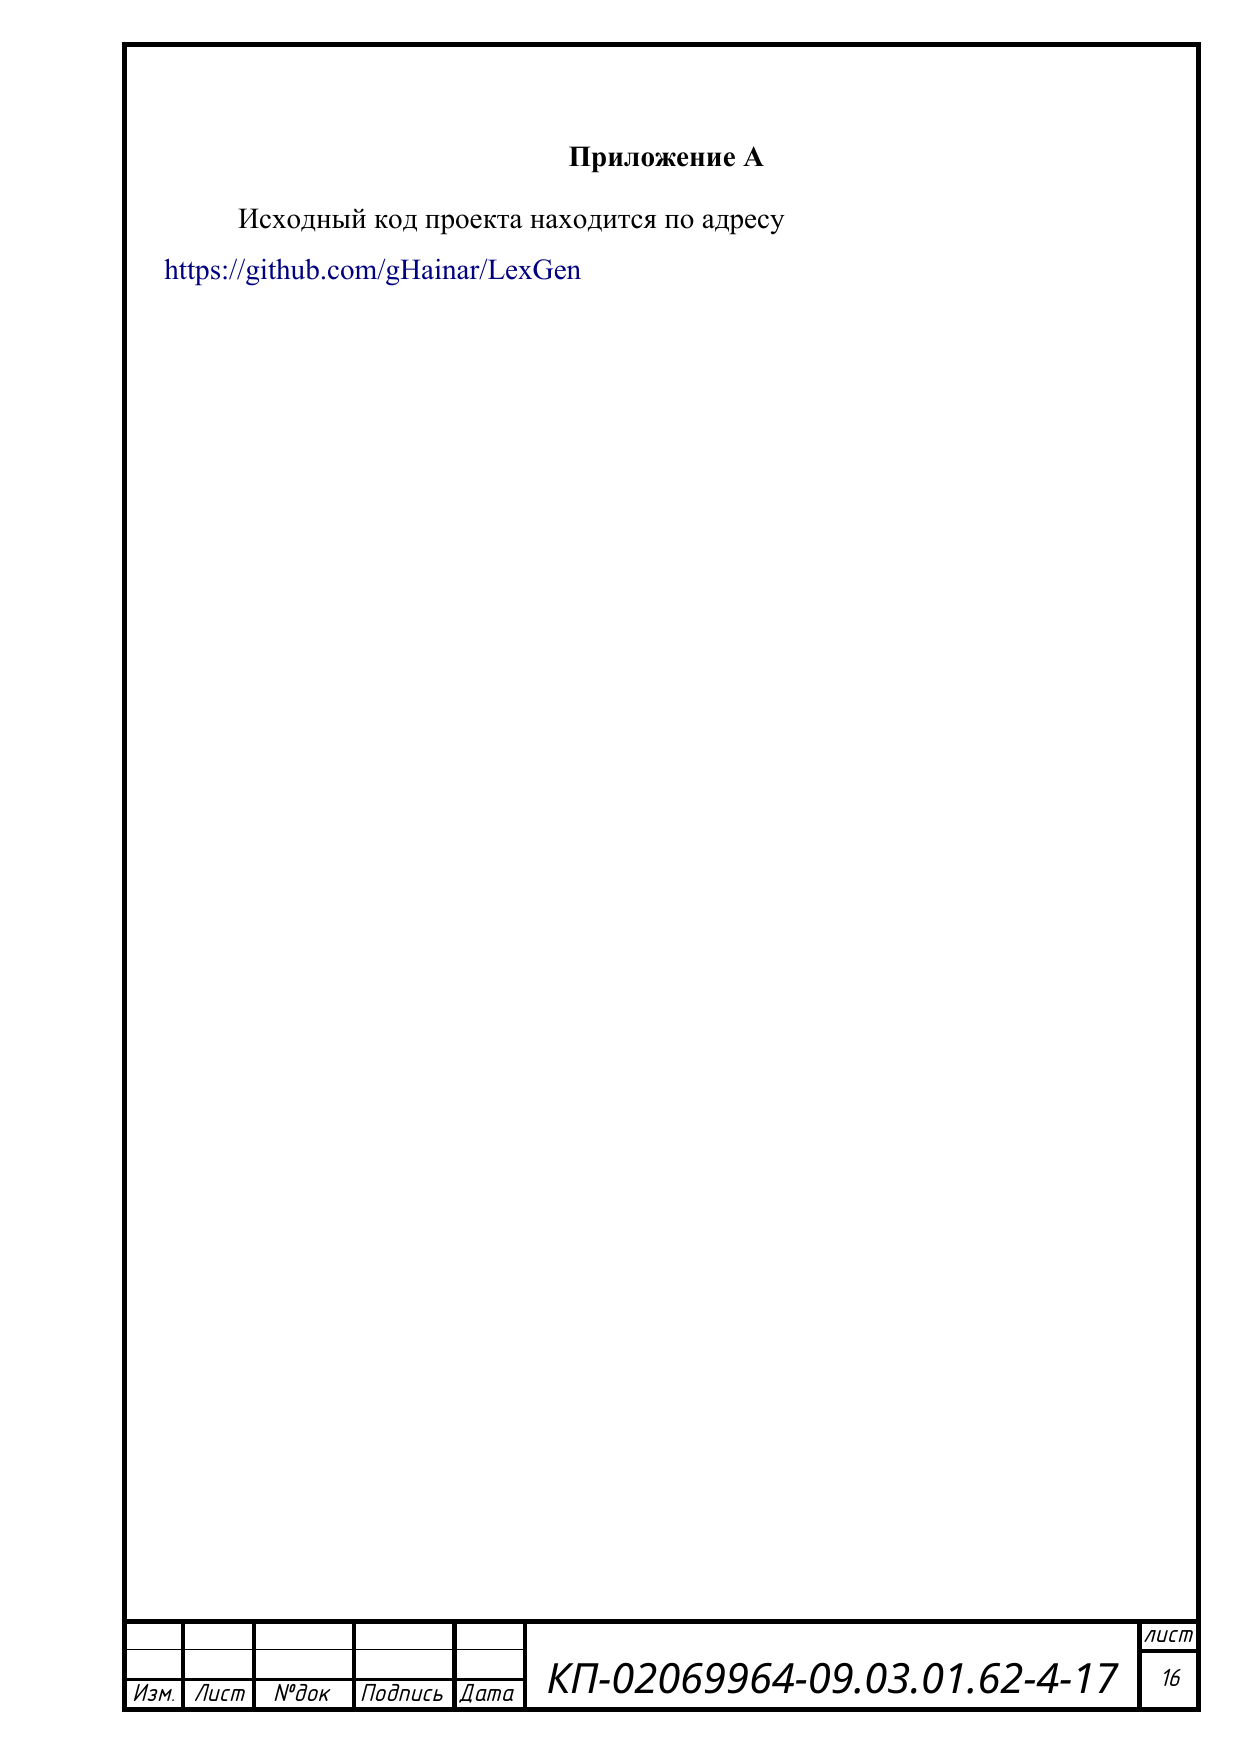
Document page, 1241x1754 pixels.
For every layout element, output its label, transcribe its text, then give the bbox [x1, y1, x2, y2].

subtitle Приложение А [164, 139, 1168, 172]
text Исходный код проекта находится по адресу https://github.com/gHainar/LexGen [164, 201, 1168, 285]
